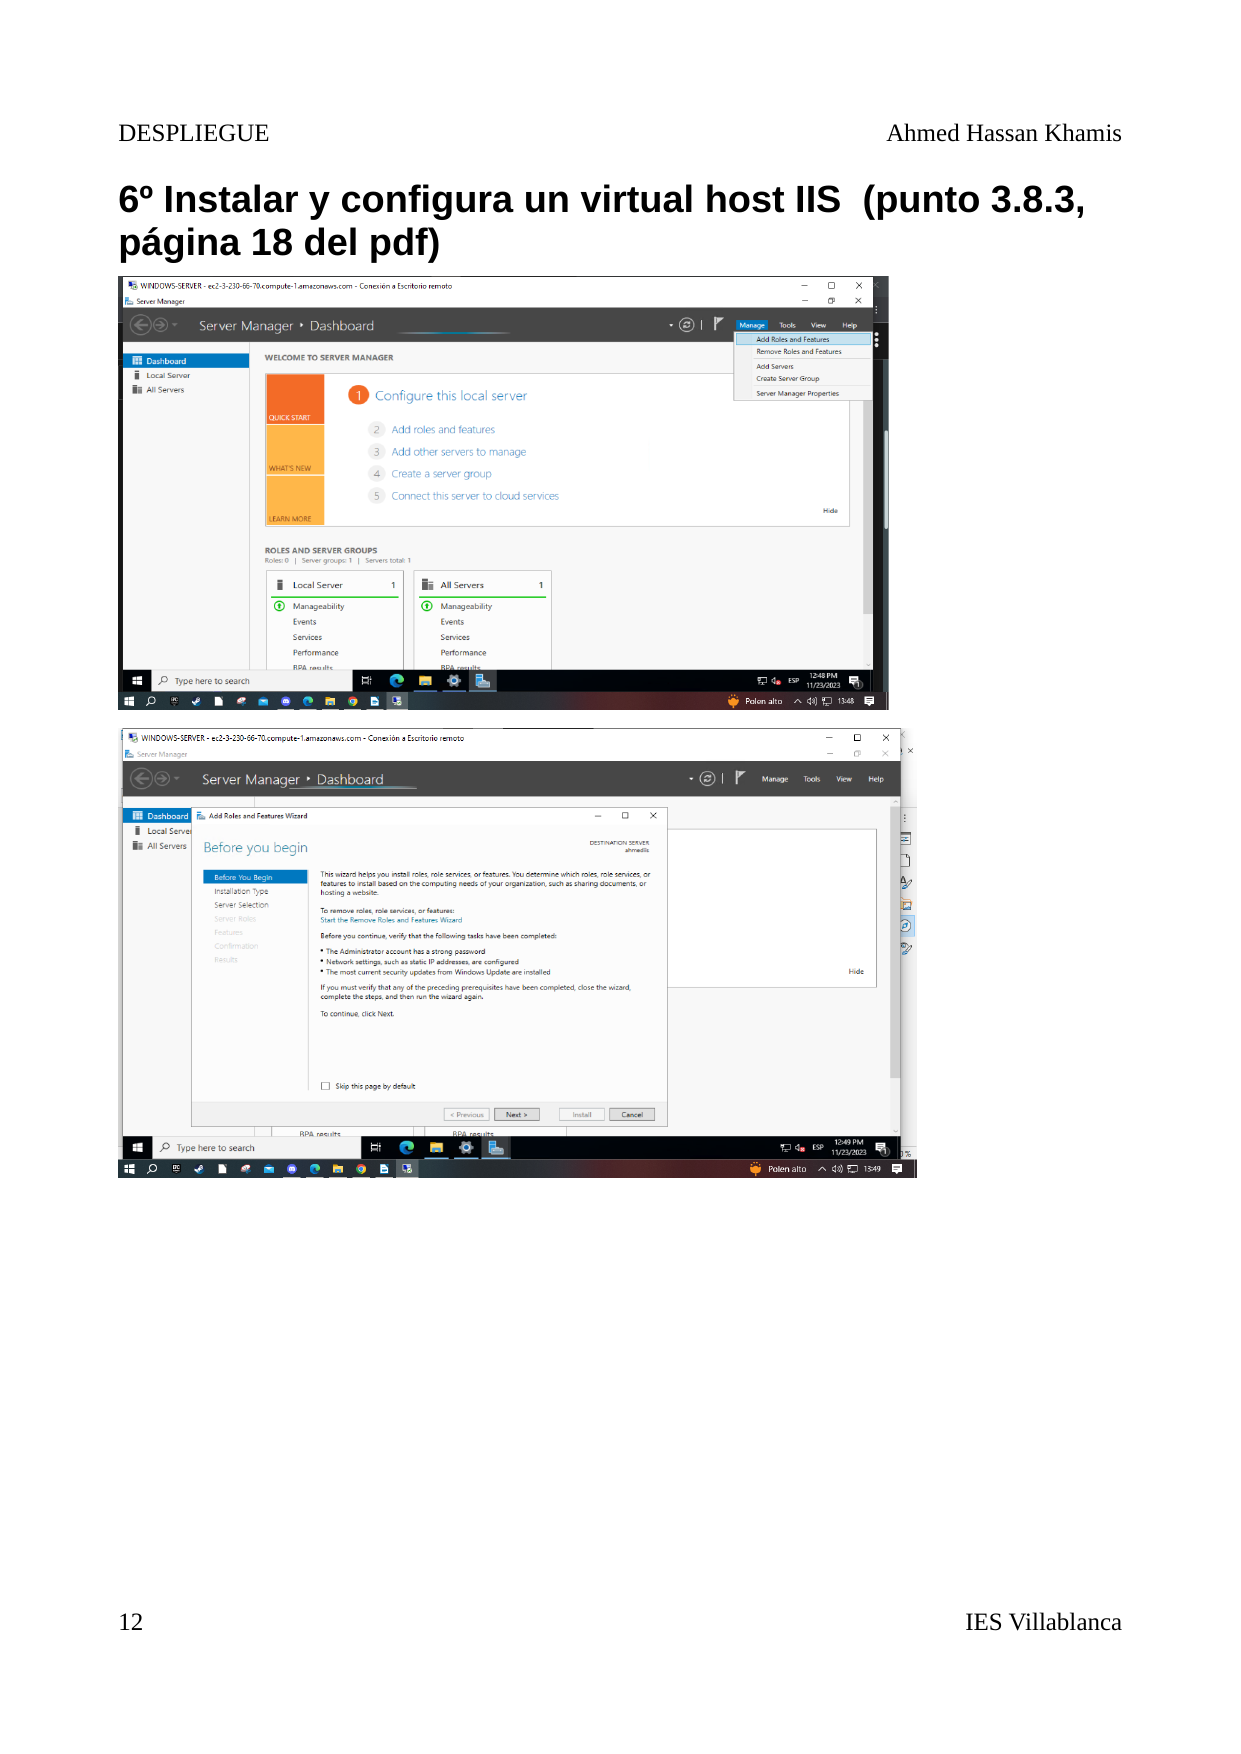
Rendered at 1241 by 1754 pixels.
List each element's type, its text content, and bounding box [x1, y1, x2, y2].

subtitle 6º Instalar y configura un virtual host IIS (punto 3.8.3, página 18 del pdf) [118, 176, 1122, 264]
picture [118, 728, 917, 1178]
picture [118, 276, 889, 710]
